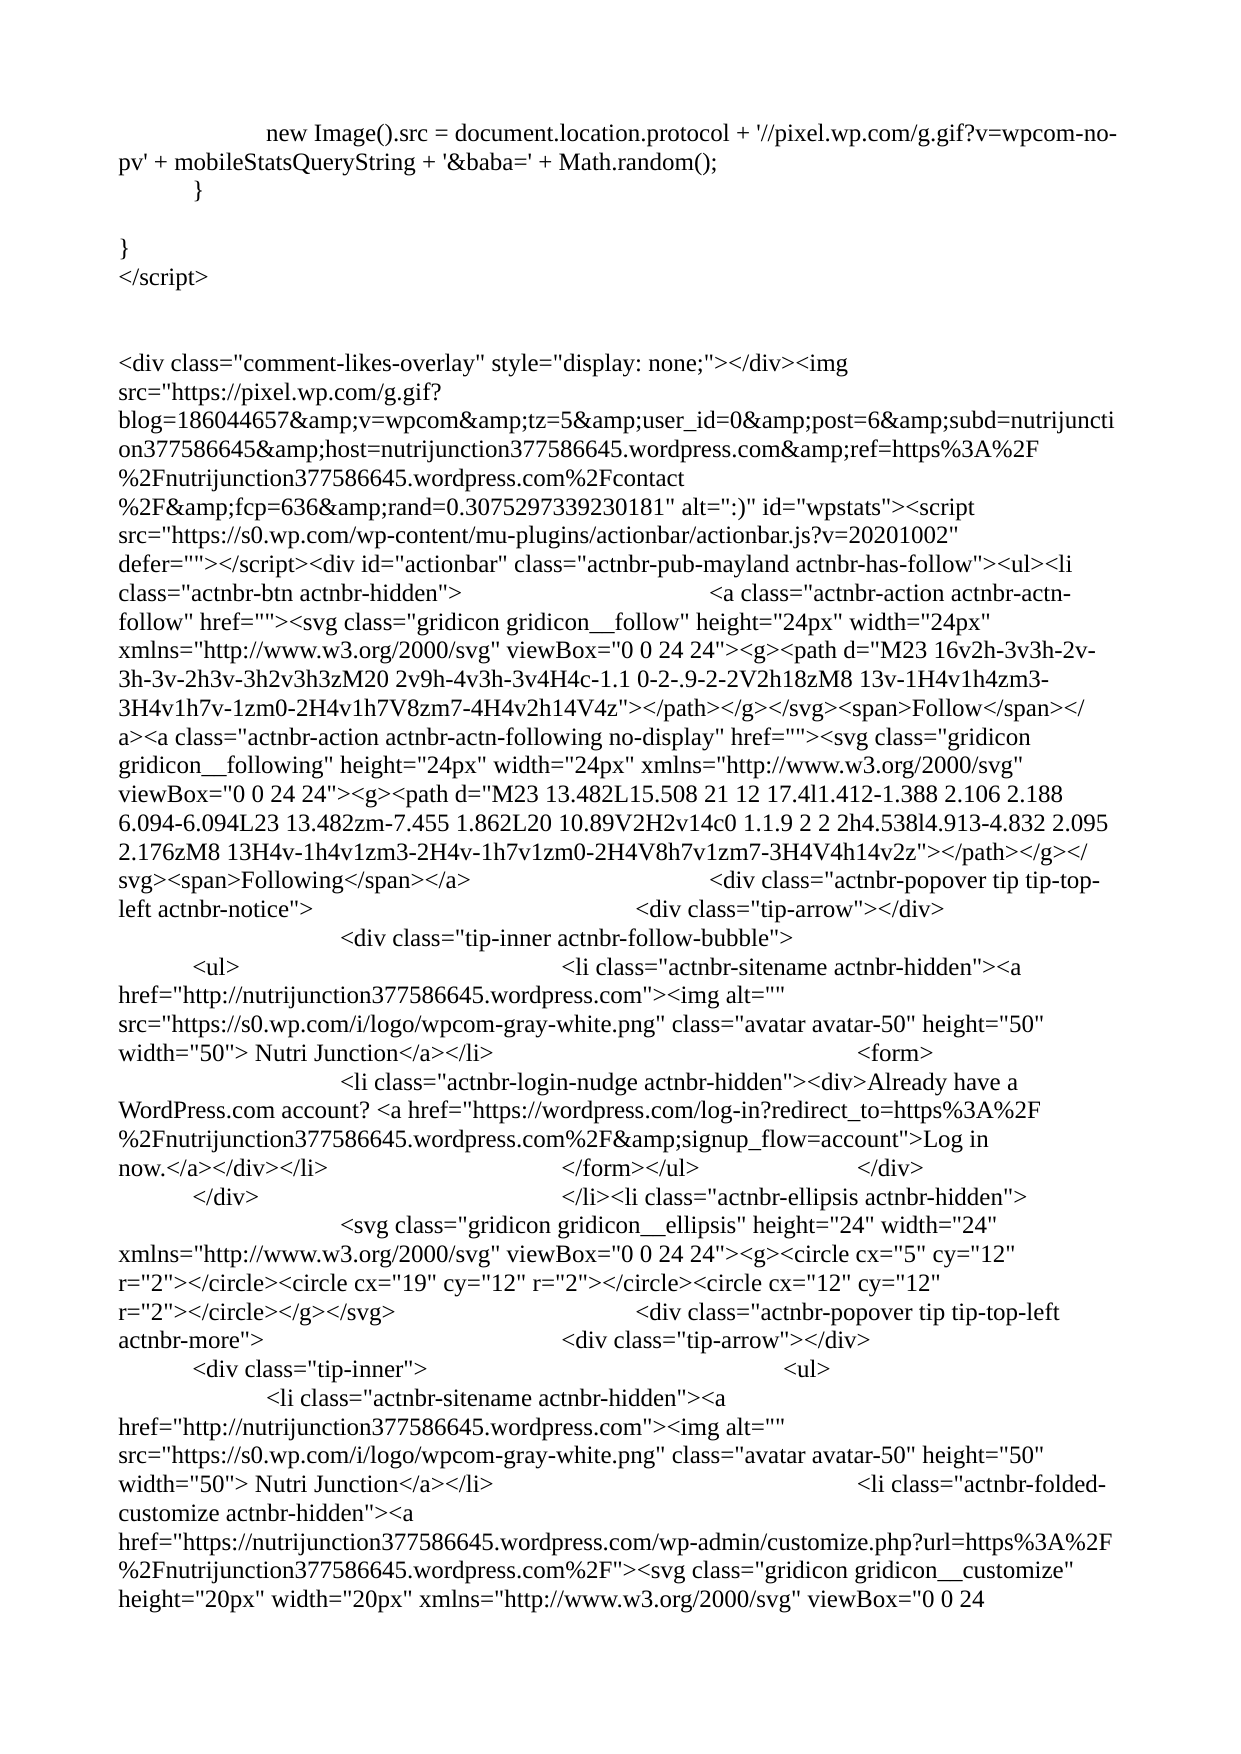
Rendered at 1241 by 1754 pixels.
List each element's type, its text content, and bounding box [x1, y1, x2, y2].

text } [118, 233, 1122, 262]
text new Image().src = document.location.protocol + '//pixel.wp.com/g.gif?v=wpcom-no-pv' + mobileStatsQueryString + '&baba=' + Math.random(); [118, 118, 1122, 176]
text </script> [118, 262, 1122, 291]
text } [118, 176, 1122, 204]
text <div class="comment-likes-overlay" style="display: none;"></div><img src="https://pixel.wp.com/g.gif?blog=186044657&amp;v=wpcom&amp;tz=5&amp;user_id=0&amp;post=6&amp;subd=nutrijunction377586645&amp;host=nutrijunction377586645.wordpress.com&amp;ref=https%3A%2F%2Fnutrijunction377586645.wordpress.com%2Fcontact%2F&amp;fcp=636&amp;rand=0.3075297339230181" alt=":)" id="wpstats"><script src="https://s0.wp.com/wp-content/mu-plugins/actionbar/actionbar.js?v=20201002" defer=""></script><div id="actionbar" class="actnbr-pub-mayland actnbr-has-follow"><ul><li class="actnbr-btn actnbr-hidden"> <a class="actnbr-action actnbr-actn-follow" href=""><svg class="gridicon gridicon__follow" height="24px" width="24px" xmlns="http://www.w3.org/2000/svg" viewBox="0 0 24 24"><g><path d="M23 16v2h-3v3h-2v-3h-3v-2h3v-3h2v3h3zM20 2v9h-4v3h-3v4H4c-1.1 0-2-.9-2-2V2h18zM8 13v-1H4v1h4zm3-3H4v1h7v-1zm0-2H4v1h7V8zm7-4H4v2h14V4z"></path></g></svg><span>Follow</span></a><a class="actnbr-action actnbr-actn-following no-display" href=""><svg class="gridicon gridicon__following" height="24px" width="24px" xmlns="http://www.w3.org/2000/svg" viewBox="0 0 24 24"><g><path d="M23 13.482L15.508 21 12 17.4l1.412-1.388 2.106 2.188 6.094-6.094L23 13.482zm-7.455 1.862L20 10.89V2H2v14c0 1.1.9 2 2 2h4.538l4.913-4.832 2.095 2.176zM8 13H4v-1h4v1zm3-2H4v-1h7v1zm0-2H4V8h7v1zm7-3H4V4h14v2z"></path></g></svg><span>Following</span></a> <div class="actnbr-popover tip tip-top-left actnbr-notice"> <div class="tip-arrow"></div> <div class="tip-inner actnbr-follow-bubble"> <ul> <li class="actnbr-sitename actnbr-hidden"><a href="http://nutrijunction377586645.wordpress.com"><img alt="" src="https://s0.wp.com/i/logo/wpcom-gray-white.png" class="avatar avatar-50" height="50" width="50"> Nutri Junction</a></li> <form> <li class="actnbr-login-nudge actnbr-hidden"><div>Already have a WordPress.com account? <a href="https://wordpress.com/log-in?redirect_to=https%3A%2F%2Fnutrijunction377586645.wordpress.com%2F&amp;signup_flow=account">Log in now.</a></div></li> </form></ul> </div> </div> </li><li class="actnbr-ellipsis actnbr-hidden"> <svg class="gridicon gridicon__ellipsis" height="24" width="24" xmlns="http://www.w3.org/2000/svg" viewBox="0 0 24 24"><g><circle cx="5" cy="12" r="2"></circle><circle cx="19" cy="12" r="2"></circle><circle cx="12" cy="12" r="2"></circle></g></svg> <div class="actnbr-popover tip tip-top-left actnbr-more"> <div class="tip-arrow"></div> <div class="tip-inner"> <ul> <li class="actnbr-sitename actnbr-hidden"><a href="http://nutrijunction377586645.wordpress.com"><img alt="" src="https://s0.wp.com/i/logo/wpcom-gray-white.png" class="avatar avatar-50" height="50" width="50"> Nutri Junction</a></li> <li class="actnbr-folded-customize actnbr-hidden"><a href="https://nutrijunction377586645.wordpress.com/wp-admin/customize.php?url=https%3A%2F%2Fnutrijunction377586645.wordpress.com%2F"><svg class="gridicon gridicon__customize" height="20px" width="20px" xmlns="http://www.w3.org/2000/svg" viewBox="0 0 24 [118, 348, 1122, 1613]
